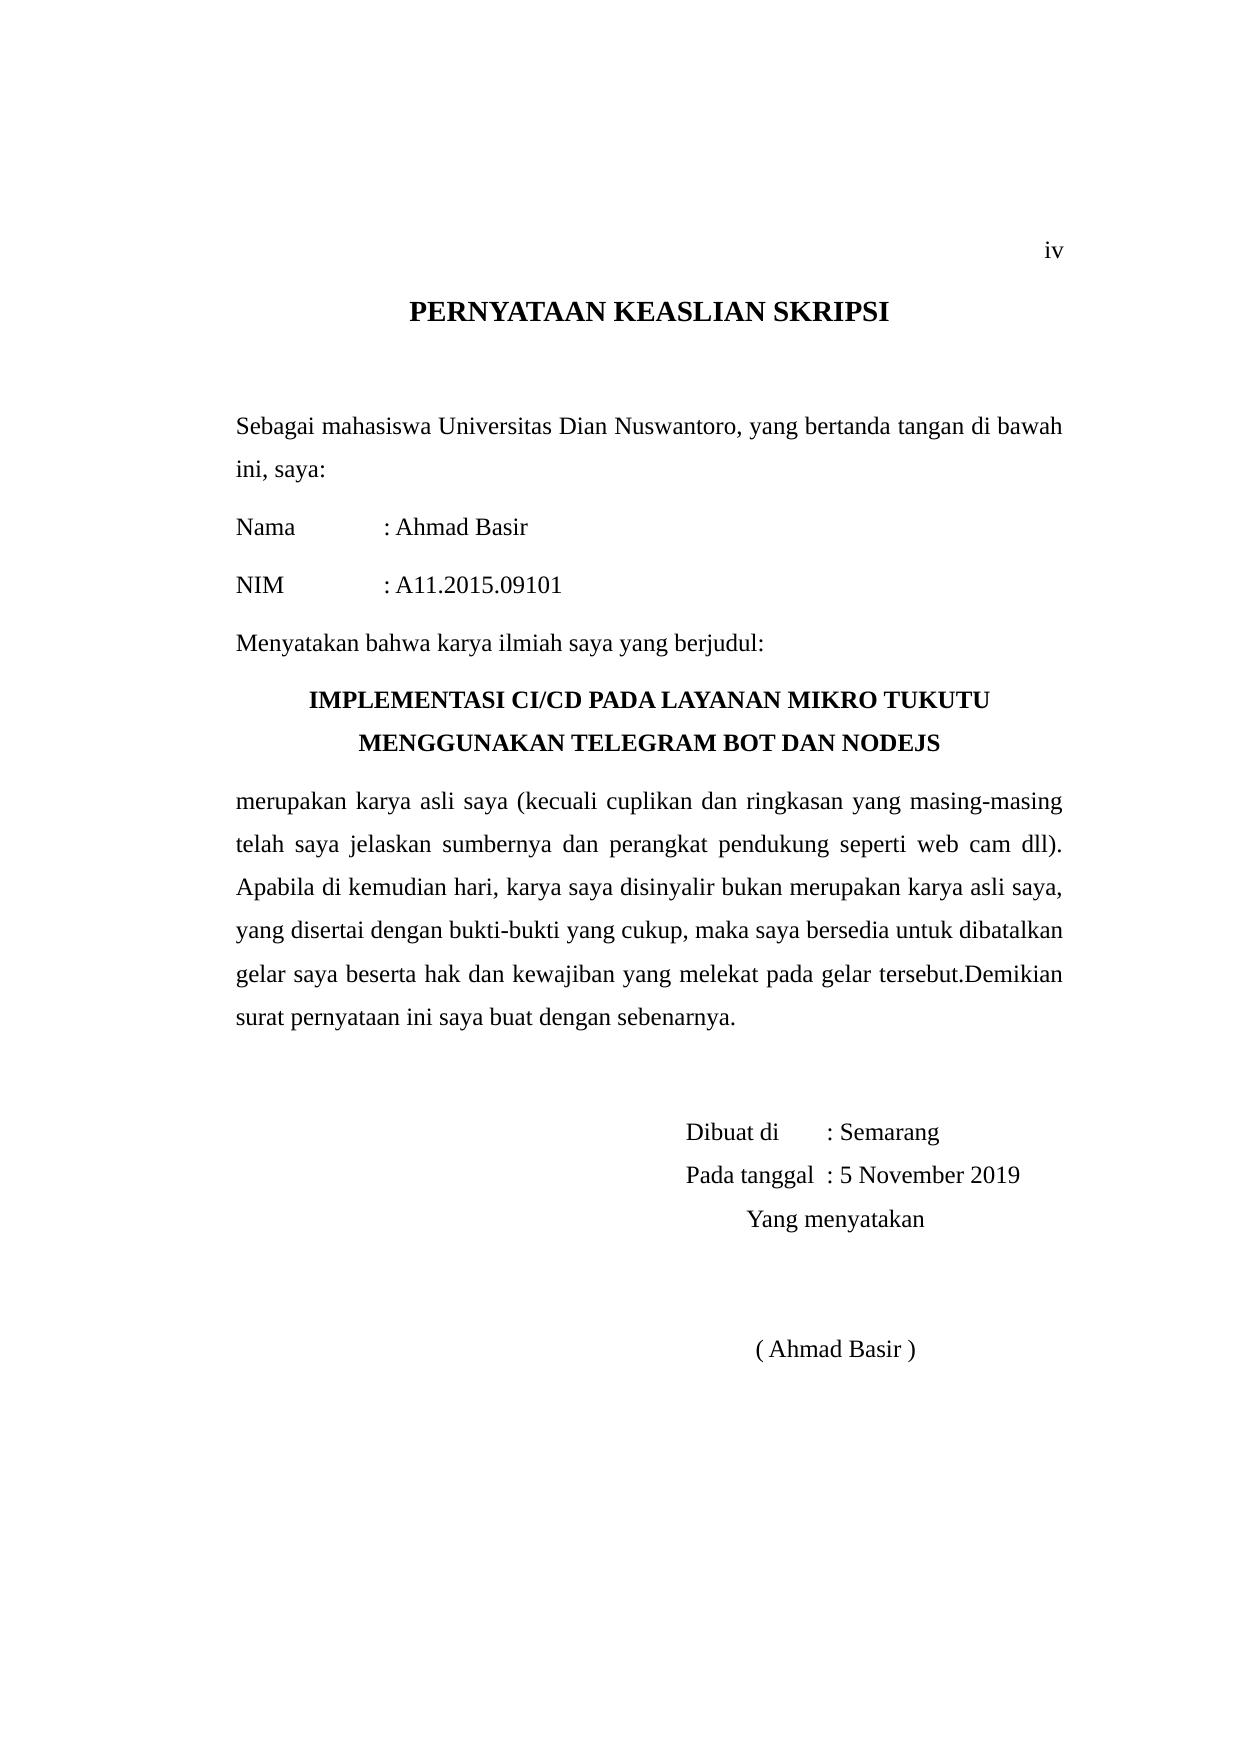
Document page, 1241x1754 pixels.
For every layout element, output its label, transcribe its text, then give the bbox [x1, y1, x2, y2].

text Pada tanggal : 5 November 2019 [236, 1161, 1063, 1189]
text NIM : A11.2015.09101 [236, 570, 1063, 599]
text ( Ahmad Basir ) [236, 1334, 1063, 1363]
text merupakan karya asli saya (kecuali cuplikan dan ringkasan yang masing-masing telah saya jelaskan sumbernya dan perangkat pendukung seperti web cam dll). Apabila di kemudian hari, karya saya disinyalir bukan merupakan karya asli saya, yang disertai dengan bukti-bukti yang cukup, maka saya bersedia untuk dibatalkan gelar saya beserta hak dan kewajiban yang melekat pada gelar tersebut.Demikian surat pernyataan ini saya buat dengan sebenarnya. [236, 786, 1063, 1031]
text IMPLEMENTASI CI/CD PADA LAYANAN MIKRO TUKUTU MENGGUNAKAN TELEGRAM BOT DAN NODEJS [236, 685, 1063, 757]
text Dibuat di : Semarang [236, 1117, 1063, 1146]
subtitle PERNYATAAN KEASLIAN SKRIPSI [236, 294, 1063, 328]
text Menyatakan bahwa karya ilmiah saya yang berjudul: [236, 628, 1063, 656]
text Yang menyatakan [236, 1204, 1063, 1233]
text Sebagai mahasiswa Universitas Dian Nuswantoro, yang bertanda tangan di bawah ini, saya: [236, 411, 1063, 483]
text Nama : Ahmad Basir [236, 512, 1063, 541]
